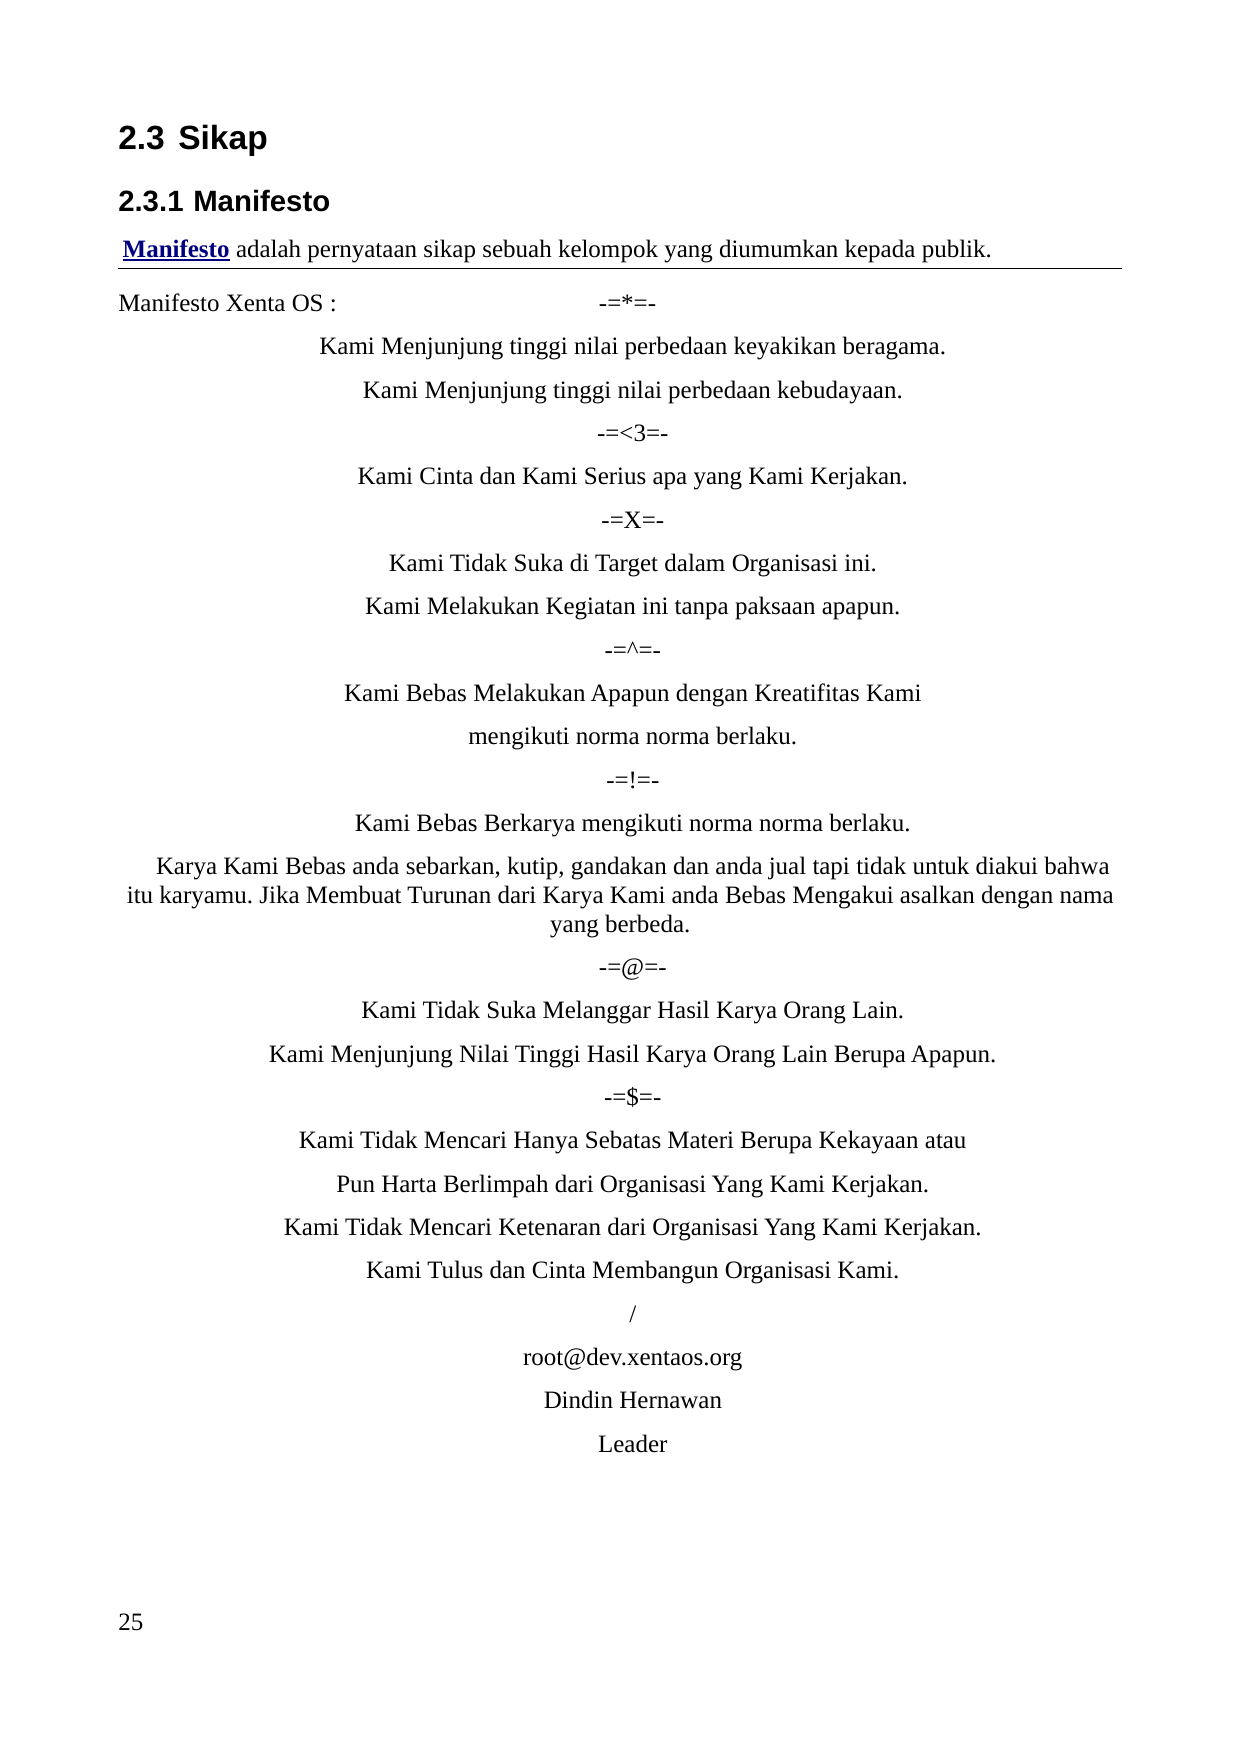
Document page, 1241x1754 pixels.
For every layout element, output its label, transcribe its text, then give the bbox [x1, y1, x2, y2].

text Kami Menjunjung tinggi nilai perbedaan kebudayaan. [118, 375, 1122, 403]
text Leader [118, 1429, 1122, 1458]
text -=$=- [118, 1082, 1122, 1111]
text Kami Tidak Suka Melanggar Hasil Karya Orang Lain. [118, 996, 1122, 1024]
text Kami Menjunjung tinggi nilai perbedaan keyakikan beragama. [118, 331, 1122, 360]
text Kami Tidak Suka di Target dalam Organisasi ini. [118, 548, 1122, 577]
subtitle Manifesto [118, 184, 1122, 218]
text Kami Bebas Berkarya mengikuti norma norma berlaku. [118, 808, 1122, 837]
text Kami Tulus dan Cinta Membangun Organisasi Kami. [118, 1256, 1122, 1284]
text Karya Kami Bebas anda sebarkan, kutip, gandakan dan anda jual tapi tidak untuk diakui bahwa itu karyamu. Jika Membuat Turunan dari Karya Kami anda Bebas Mengakui asalkan dengan nama yang berbeda. [118, 851, 1122, 938]
text -=!=- [118, 765, 1122, 793]
text Kami Cinta dan Kami Serius apa yang Kami Kerjakan. [118, 461, 1122, 490]
text root@dev.xentaos.org [118, 1342, 1122, 1371]
text Kami Melakukan Kegiatan ini tanpa paksaan apapun. [118, 591, 1122, 620]
text Manifesto Xenta OS : -=*=- [118, 288, 1122, 317]
text / [118, 1299, 1122, 1328]
text mengikuti norma norma berlaku. [118, 721, 1122, 750]
text -=X=- [118, 505, 1122, 533]
text -=@=- [118, 952, 1122, 981]
text Dindin Hernawan [118, 1386, 1122, 1414]
text Manifesto adalah pernyataan sikap sebuah kelompok yang diumumkan kepada publik. [118, 230, 1122, 268]
text Kami Menjunjung Nilai Tinggi Hasil Karya Orang Lain Berupa Apapun. [118, 1039, 1122, 1068]
text -=^=- [118, 635, 1122, 663]
subtitle Sikap [118, 118, 1122, 157]
text Kami Bebas Melakukan Apapun dengan Kreatifitas Kami [118, 678, 1122, 707]
text Kami Tidak Mencari Ketenaran dari Organisasi Yang Kami Kerjakan. [118, 1212, 1122, 1241]
text Kami Tidak Mencari Hanya Sebatas Materi Berupa Kekayaan atau [118, 1126, 1122, 1154]
text -=<3=- [118, 418, 1122, 447]
text Pun Harta Berlimpah dari Organisasi Yang Kami Kerjakan. [118, 1169, 1122, 1198]
